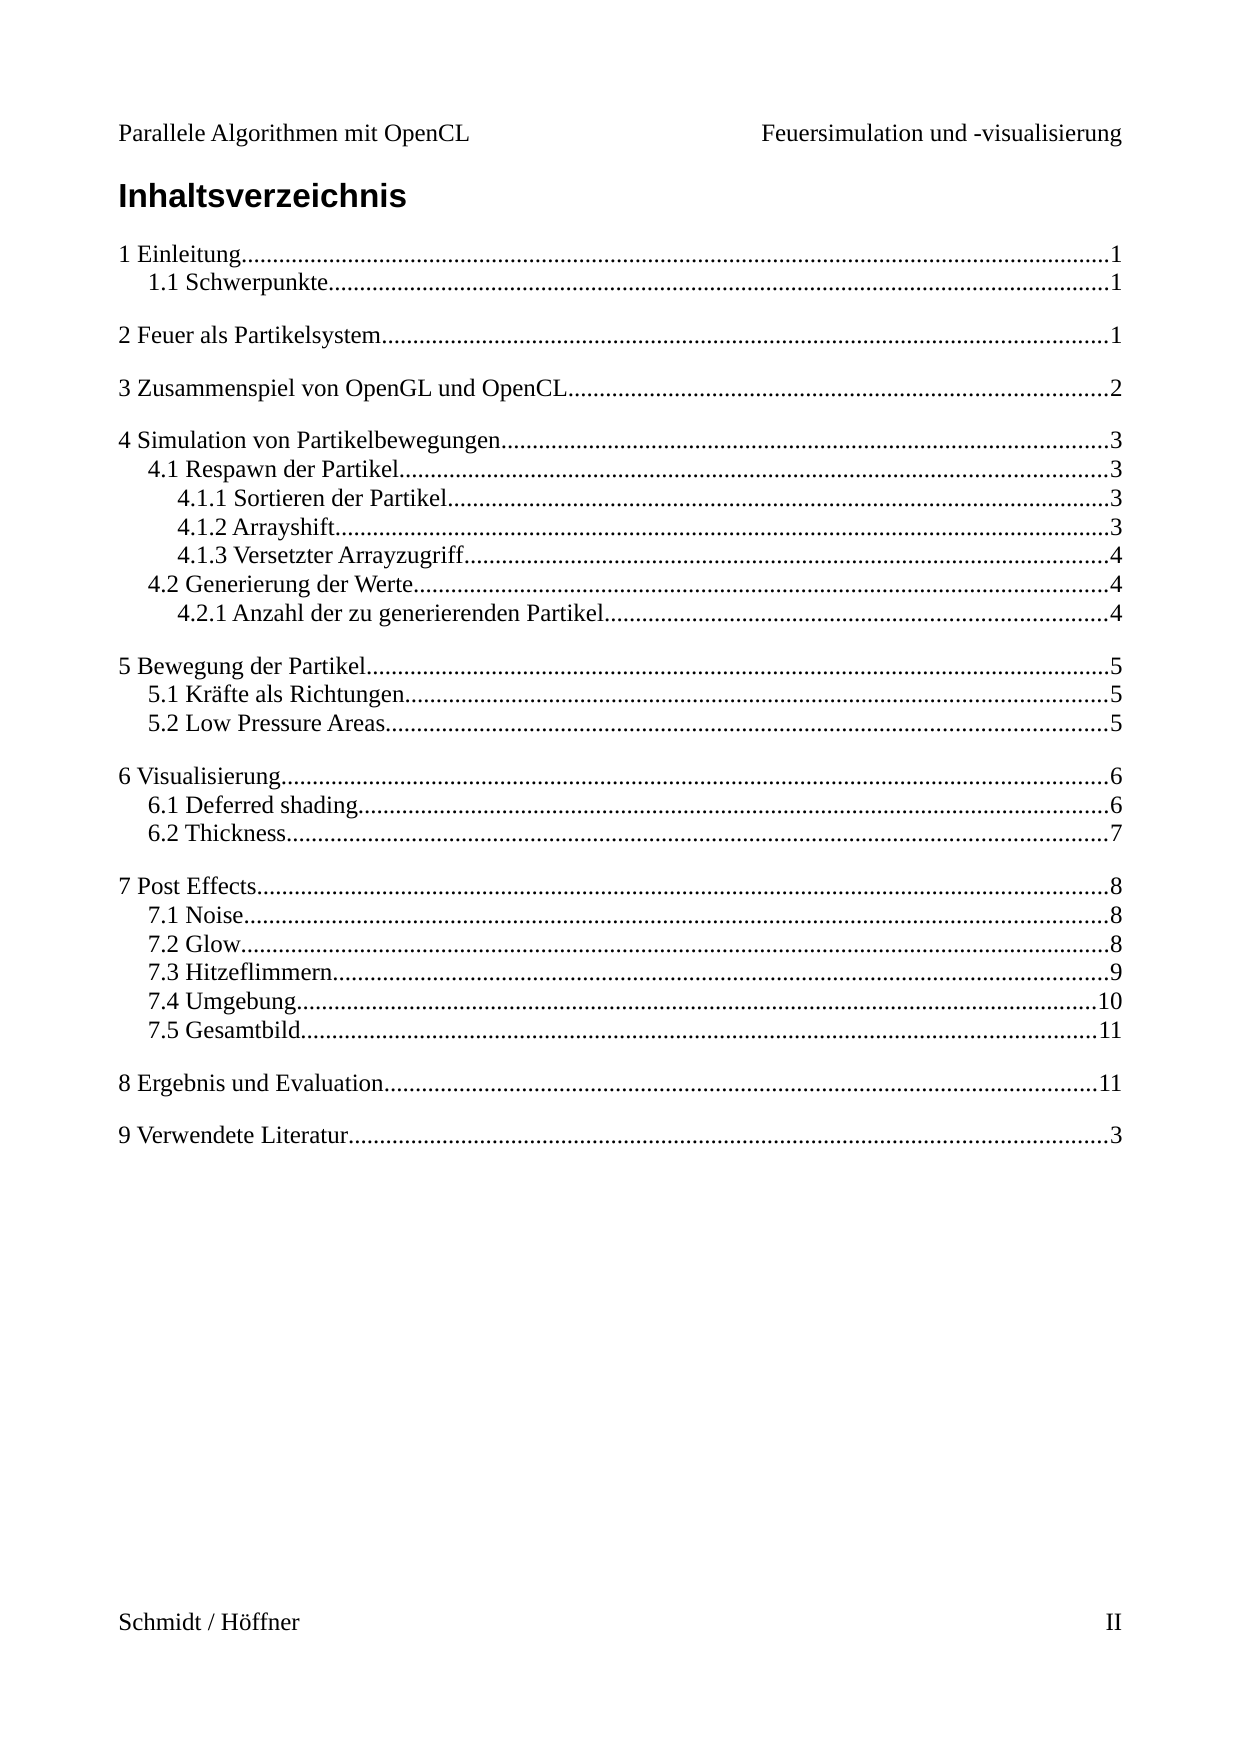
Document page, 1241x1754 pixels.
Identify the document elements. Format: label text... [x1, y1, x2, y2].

text 1.1 Schwerpunkte 1 [148, 267, 1122, 296]
text 9 Verwendete Literatur 3 [118, 1120, 1122, 1149]
text 3 Zusammenspiel von OpenGL und OpenCL 2 [118, 373, 1122, 402]
text 6.1 Deferred shading 6 [148, 790, 1122, 818]
text 8 Ergebnis und Evaluation 11 [118, 1068, 1122, 1096]
text 4.1.3 Versetzter Arrayzugriff 4 [177, 541, 1122, 569]
subtitle Inhaltsverzeichnis [118, 176, 1122, 215]
text 6 Visualisierung 6 [118, 761, 1122, 790]
text 5.2 Low Pressure Areas 5 [148, 708, 1122, 737]
text 7.3 Hitzeflimmern 9 [148, 957, 1122, 986]
text 4.1.2 Arrayshift 3 [177, 512, 1122, 541]
text 5.1 Kräfte als Richtungen 5 [148, 679, 1122, 708]
text 4.1.1 Sortieren der Partikel 3 [177, 483, 1122, 512]
text 7.4 Umgebung 10 [148, 986, 1122, 1015]
text 5 Bewegung der Partikel 5 [118, 651, 1122, 679]
text 4.2.1 Anzahl der zu generierenden Partikel 4 [177, 598, 1122, 627]
text 6.2 Thickness 7 [148, 818, 1122, 847]
text 7.5 Gesamtbild 11 [148, 1015, 1122, 1044]
text 2 Feuer als Partikelsystem 1 [118, 320, 1122, 349]
text 4 Simulation von Partikelbewegungen 3 [118, 426, 1122, 454]
text 7.1 Noise 8 [148, 900, 1122, 929]
text 7 Post Effects 8 [118, 871, 1122, 900]
text 7.2 Glow 8 [148, 929, 1122, 957]
text 4.2 Generierung der Werte 4 [148, 569, 1122, 598]
text 4.1 Respawn der Partikel 3 [148, 454, 1122, 483]
text 1 Einleitung 1 [118, 239, 1122, 267]
